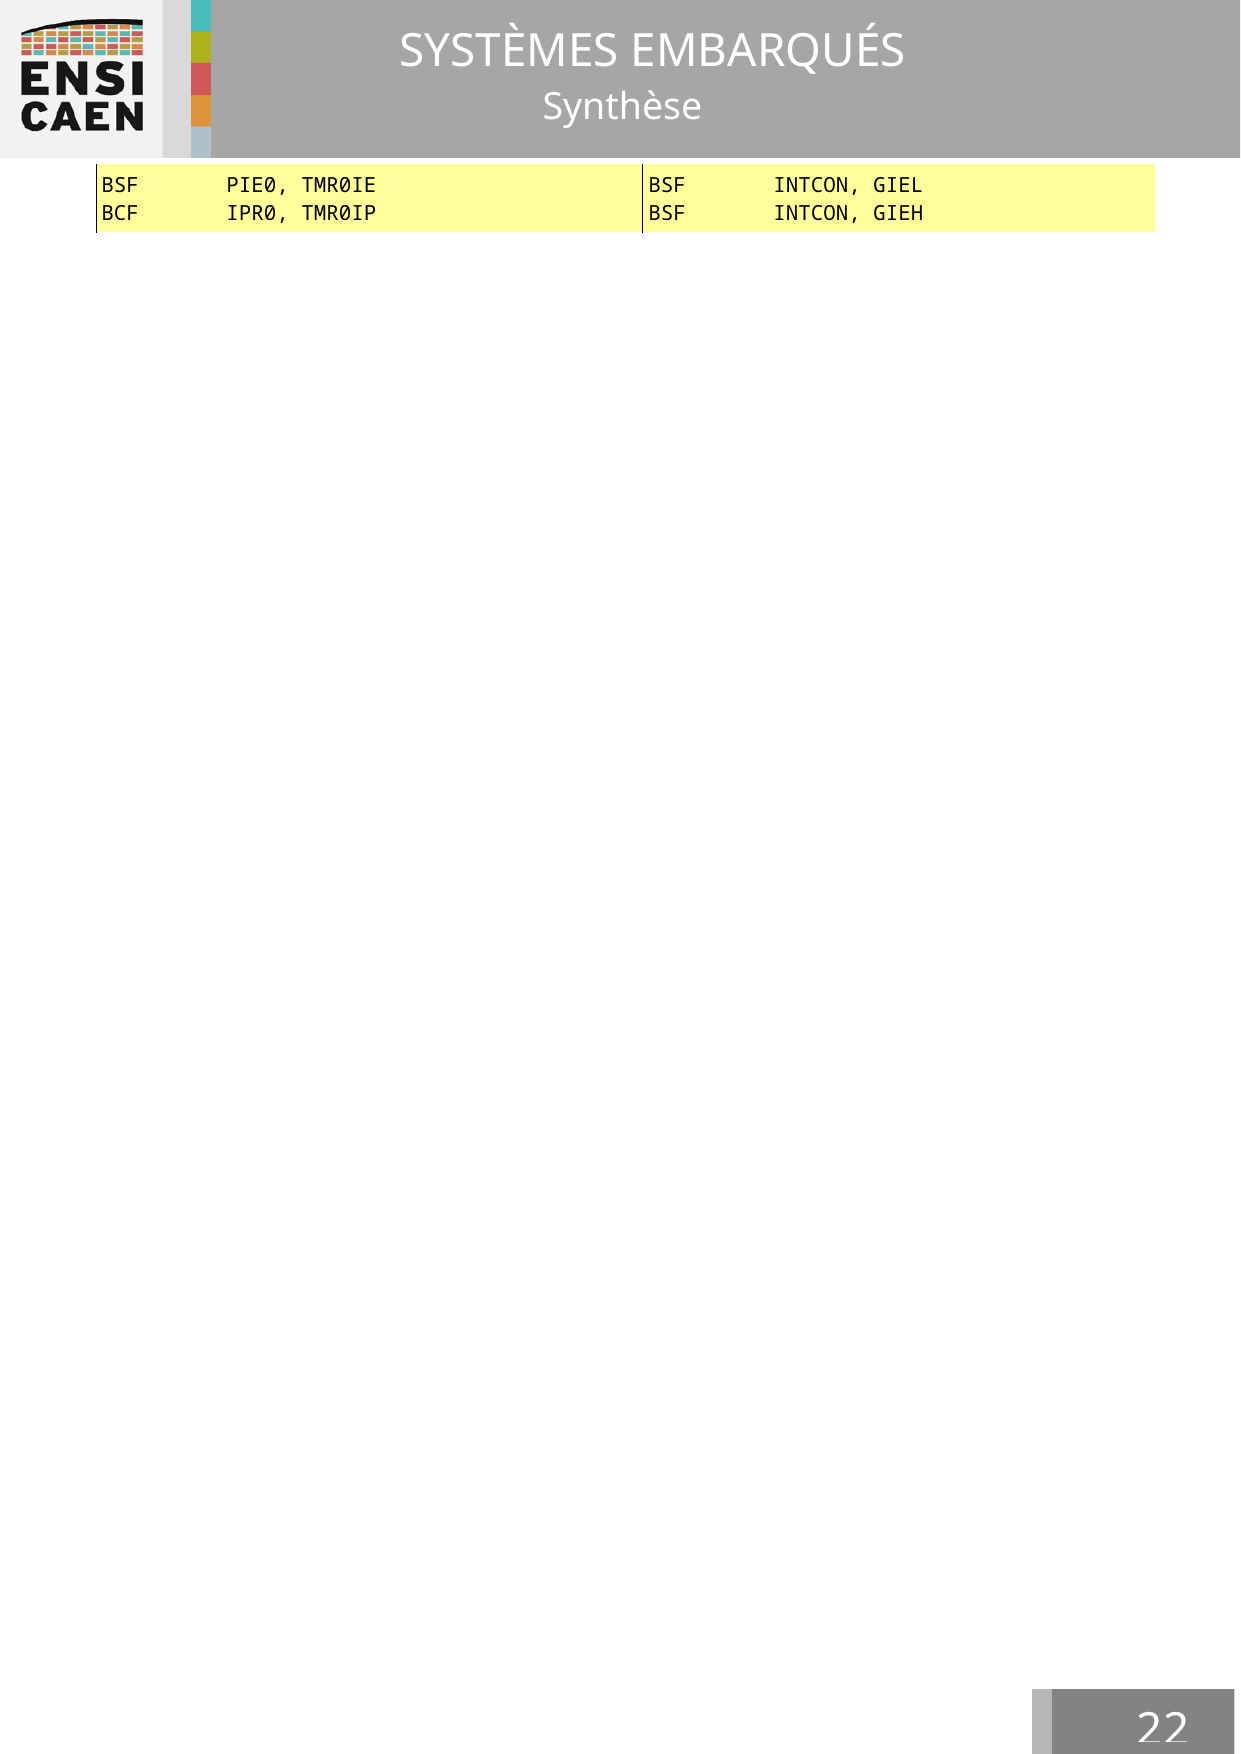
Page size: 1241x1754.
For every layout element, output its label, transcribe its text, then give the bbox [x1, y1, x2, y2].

table_header BSF INTCON, GIEL BSF INTCON, GIEH [643, 164, 1155, 232]
table_header BSF PIE0, TMR0IE BCF IPR0, TMR0IP [97, 164, 642, 232]
picture [0, 0, 1241, 158]
picture [1032, 1689, 1235, 1754]
